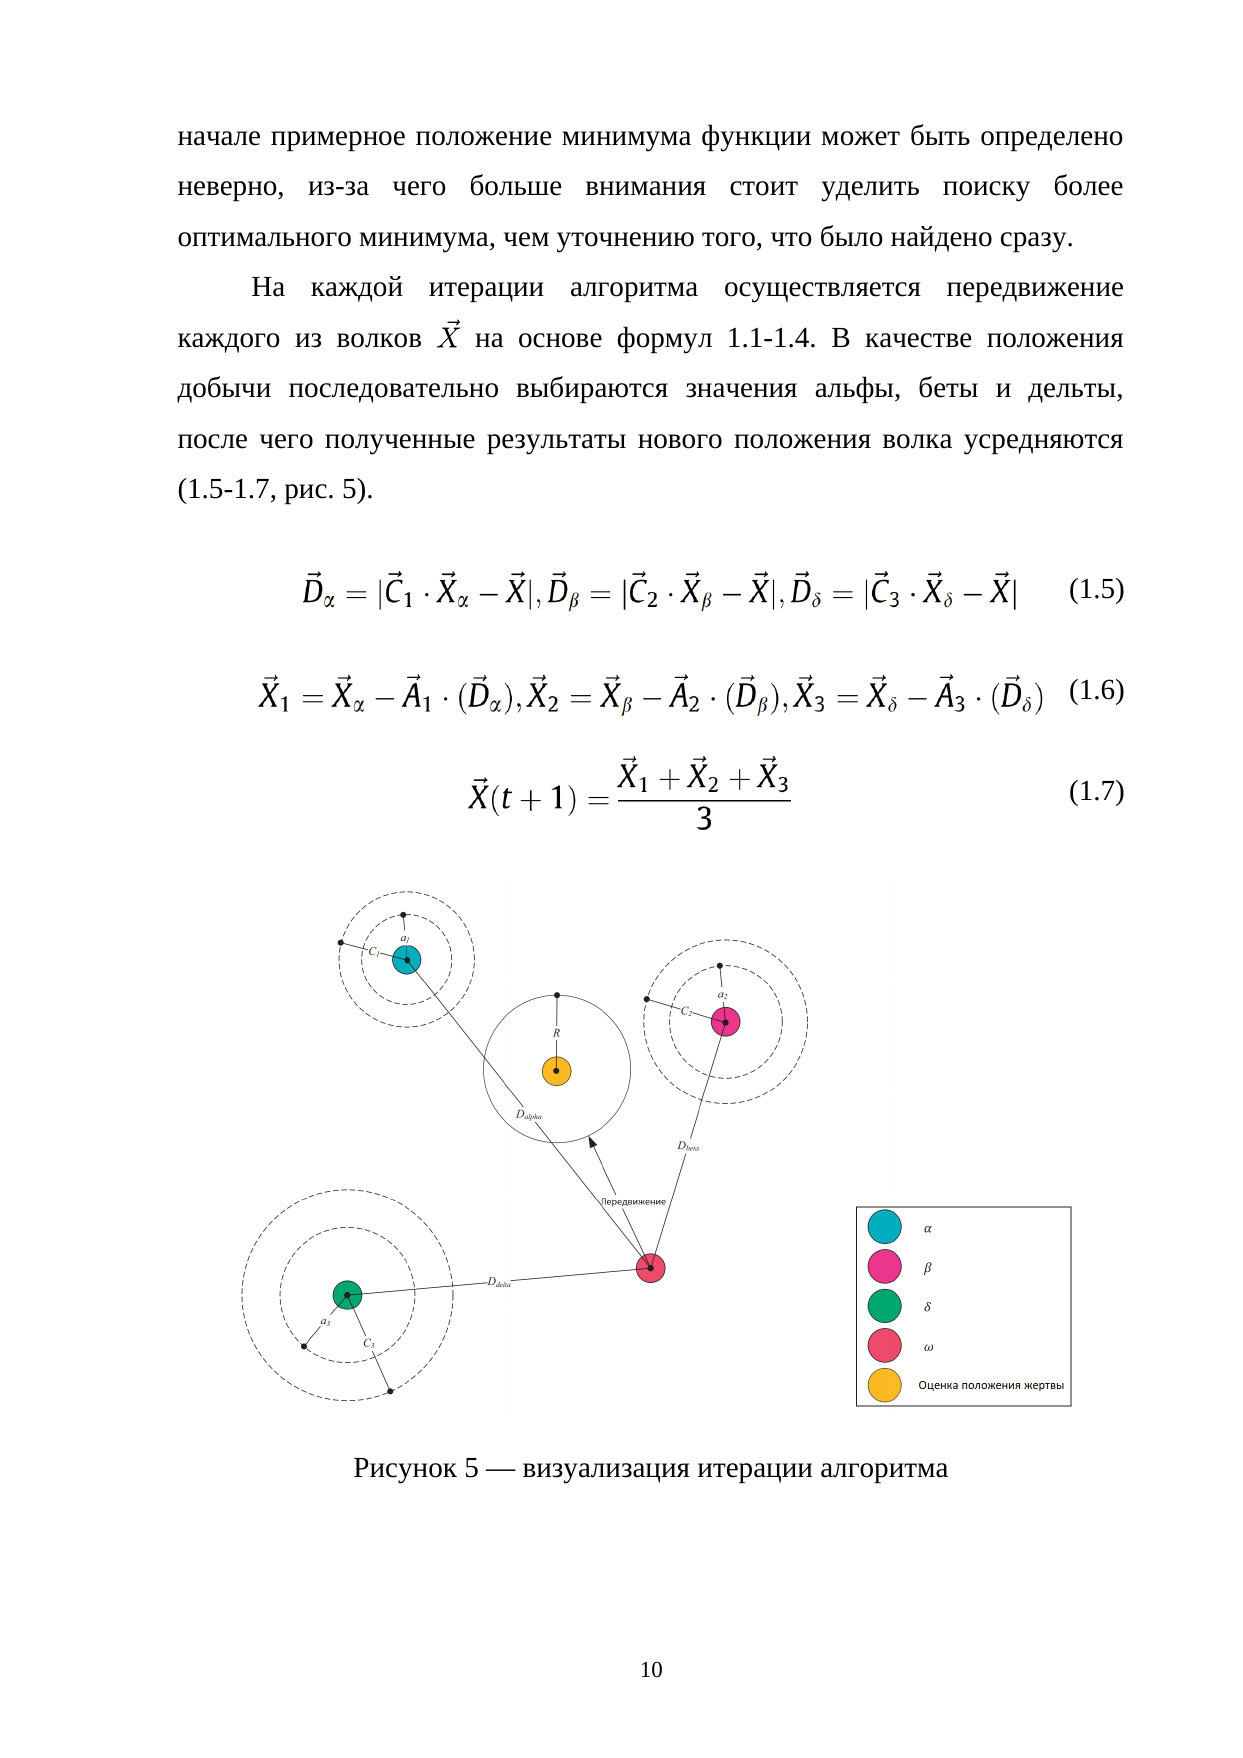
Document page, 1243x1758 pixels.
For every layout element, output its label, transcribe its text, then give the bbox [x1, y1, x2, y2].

text [177, 572, 293, 605]
text (1.6) [1047, 672, 1124, 706]
text (1.7) [806, 773, 1124, 806]
text [177, 672, 250, 706]
text (1.5) [1023, 572, 1124, 605]
text [177, 773, 450, 806]
text Рисунок 5 — визуализация итерации алгоритма [177, 873, 1124, 1483]
picture [211, 873, 1090, 1417]
text начале примерное положение минимума функции может быть определено неверно, из-за чего больше внимания стоит уделить поиску более оптимального минимума, чем уточнению того, что было найдено сразу. [177, 118, 1124, 252]
picture [450, 744, 806, 851]
picture [250, 667, 1047, 723]
text На каждой итерации алгоритма осуществляется передвижение каждого из волков на основе формул 1.1-1.4. В качестве положения добычи последовательно выбираются значения альфы, беты и дельты, после чего полученные результаты нового положения волка усредняются (1.5-1.7, рис. 5). [177, 269, 1124, 504]
picture [293, 563, 1023, 622]
